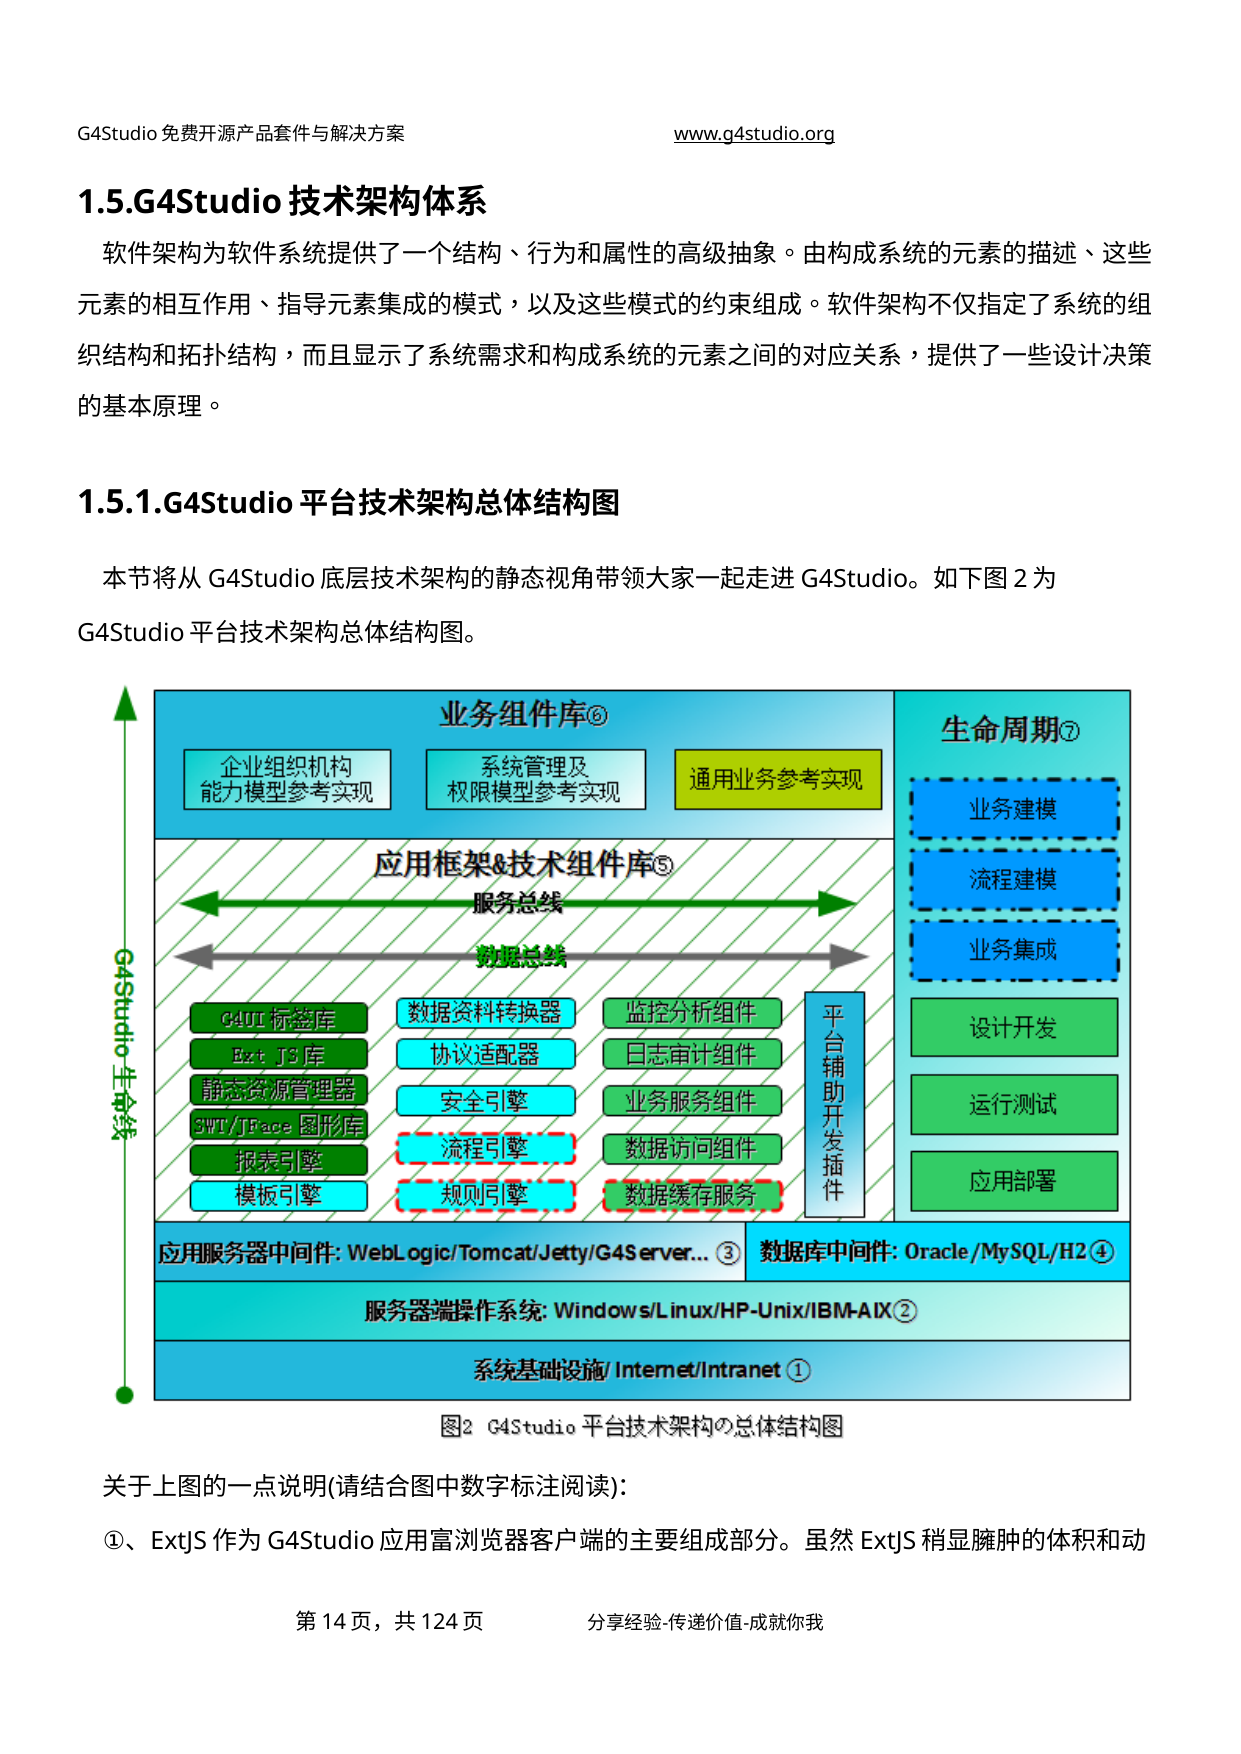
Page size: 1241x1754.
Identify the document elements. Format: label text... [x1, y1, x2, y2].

picture [104, 679, 1136, 1448]
subtitle 1.5.G4Studio技术架构体系 [77, 175, 1163, 223]
text 本节将从G4Studio底层技术架构的静态视角带领大家一起走进G4Studio。如下图2为G4Studio平台技术架构总体结构图。 [77, 558, 1163, 649]
text 软件架构为软件系统提供了一个结构、行为和属性的高级抽象。由构成系统的元素的描述、这些元素的相互作用、指导元素集成的模式，以及这些模式的约束组成。软件架构不仅指定了系统的组织结构和拓扑结构，而且显示了系统需求和构成系统的元素之间的对应关系，提供了一些设计决策的基本原理。 [77, 236, 1163, 423]
text 关于上图的一点说明(请结合图中数字标注阅读)： ①、ExtJS作为G4Studio应用富浏览器客户端的主要组成部分。虽然ExtJS稍显臃肿的体积和动态构造Dom和渲染使得其在部分浏览器上(比如IE,尤其是IE6)上的表现饱受争议和诟病。但是辅以G4Studio平台提供的压缩和缓存技术以及一系列的优化手段，G4Studio富客户端不但能在Intranet上完美表现，而且在复杂不可控的Internet环境下也一样能得到可接受范围内的性能表现。对于G4Studio客户端双兼容架构之一的富桌面客户端通过HTTP协议和部署在远端的业务服务组件进行通信并以Java原生系列化技术对数据传输对象进行系列化操作，不但能得到HTTP无限穿越网络防火墙的先天优势也能得到Java原生高性能系列化技术的支持。因此，G4Studio富桌面客户端一样能够在Intranet和Internet环境下有着卓越表现。 [77, 679, 1163, 1557]
subtitle 1.5.1.G4Studio平台技术架构总体结构图 [77, 477, 1163, 523]
